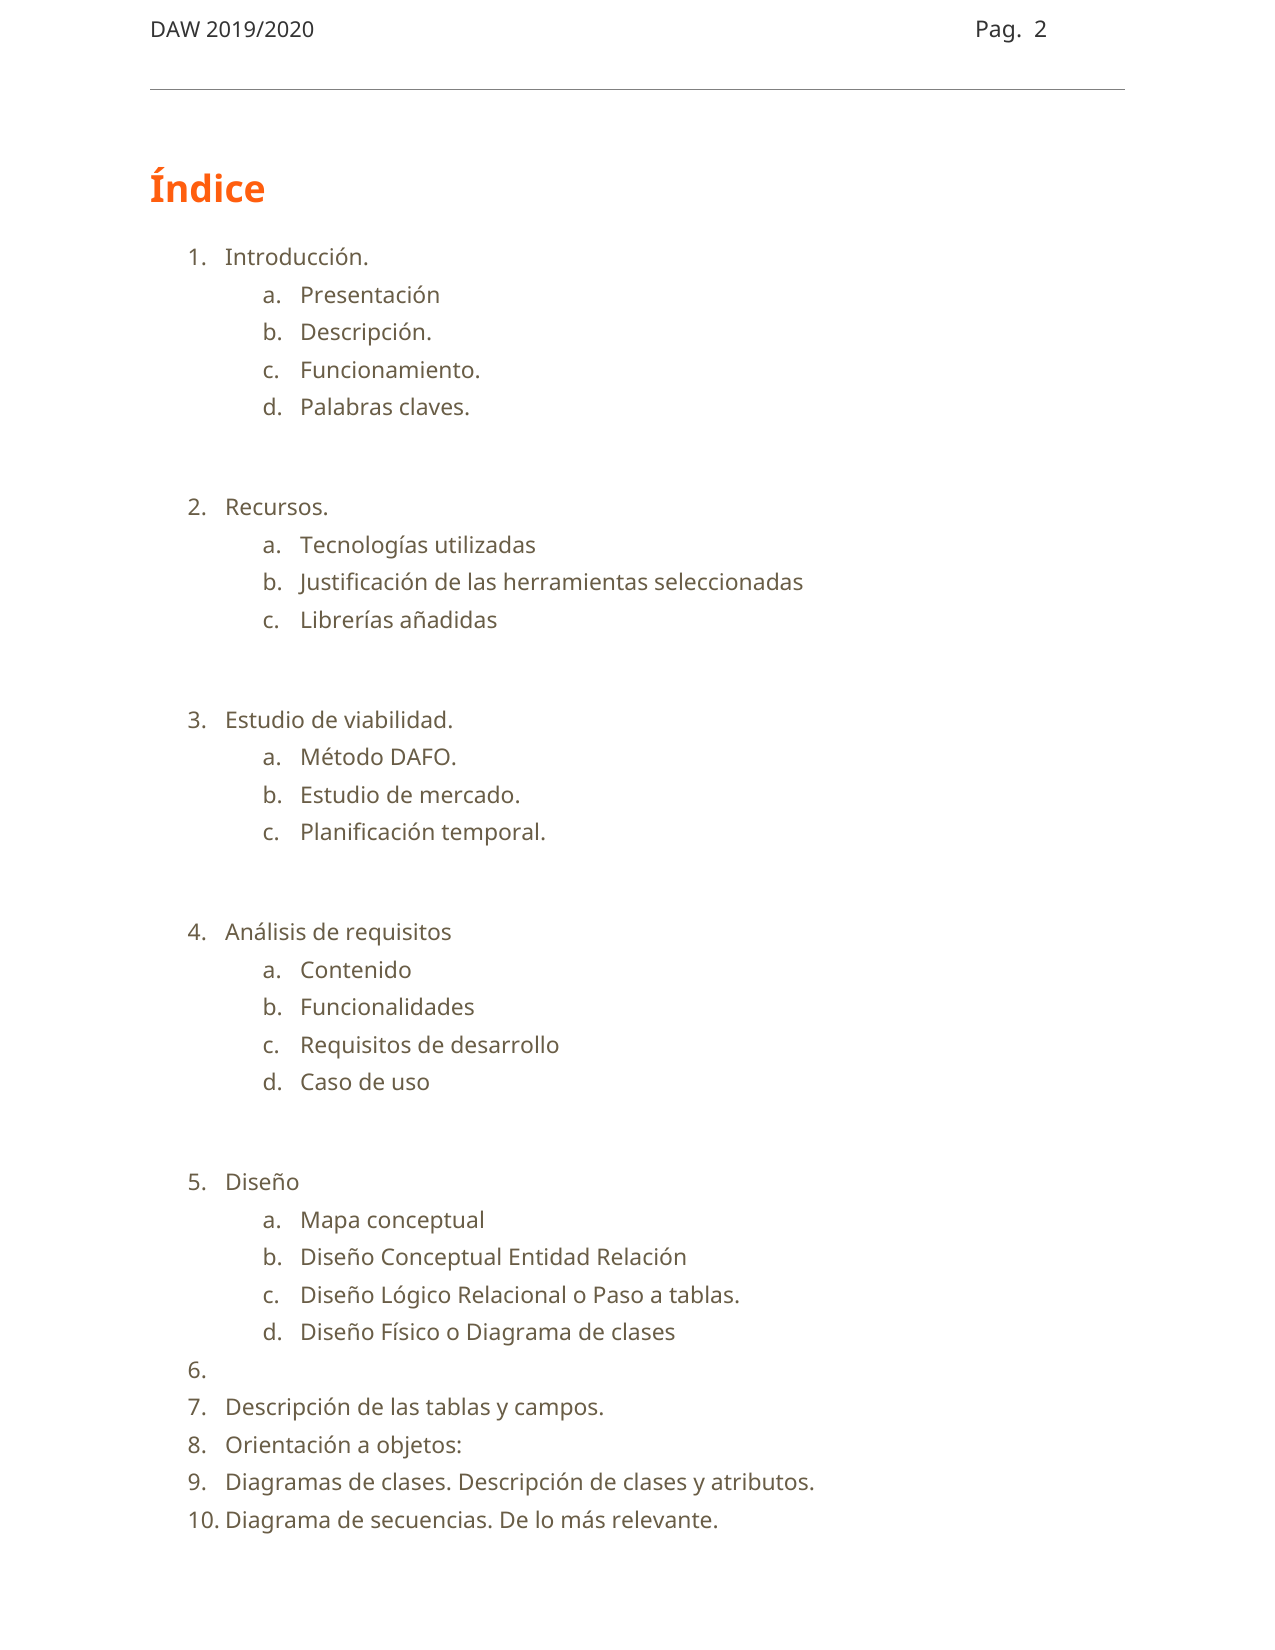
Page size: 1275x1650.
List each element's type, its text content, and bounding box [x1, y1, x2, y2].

list Diseño Físico o Diagrama de clases [262, 1316, 1125, 1348]
list Recursos. [187, 491, 1125, 523]
list Funcionalidades [262, 991, 1125, 1023]
list Diseño Conceptual Entidad Relación [262, 1241, 1125, 1273]
list Caso de uso [262, 1066, 1125, 1098]
list Mapa conceptual [262, 1204, 1125, 1235]
list Método DAFO. [262, 741, 1125, 773]
list Orientación a objetos: [187, 1429, 1125, 1460]
list Planificación temporal. [262, 816, 1125, 848]
list Estudio de viabilidad. [187, 704, 1125, 735]
list Palabras claves. [262, 391, 1125, 423]
subtitle Índice [150, 162, 1125, 213]
list Contenido [262, 954, 1125, 985]
list Diagramas de clases. Descripción de clases y atributos. [187, 1466, 1125, 1498]
list Justificación de las herramientas seleccionadas [262, 566, 1125, 598]
list Introducción. [187, 241, 1125, 273]
list Diseño [187, 1166, 1125, 1198]
list Diagrama de secuencias. De lo más relevante. [187, 1504, 1125, 1535]
list Estudio de mercado. [262, 779, 1125, 810]
list Análisis de requisitos [187, 916, 1125, 948]
list Diseño Lógico Relacional o Paso a tablas. [262, 1279, 1125, 1310]
list Descripción. [262, 316, 1125, 348]
list Tecnologías utilizadas [262, 529, 1125, 560]
list Funcionamiento. [262, 354, 1125, 385]
list Requisitos de desarrollo [262, 1029, 1125, 1060]
list Librerías añadidas [262, 604, 1125, 635]
list Presentación [262, 279, 1125, 310]
list Descripción de las tablas y campos. [187, 1391, 1125, 1423]
